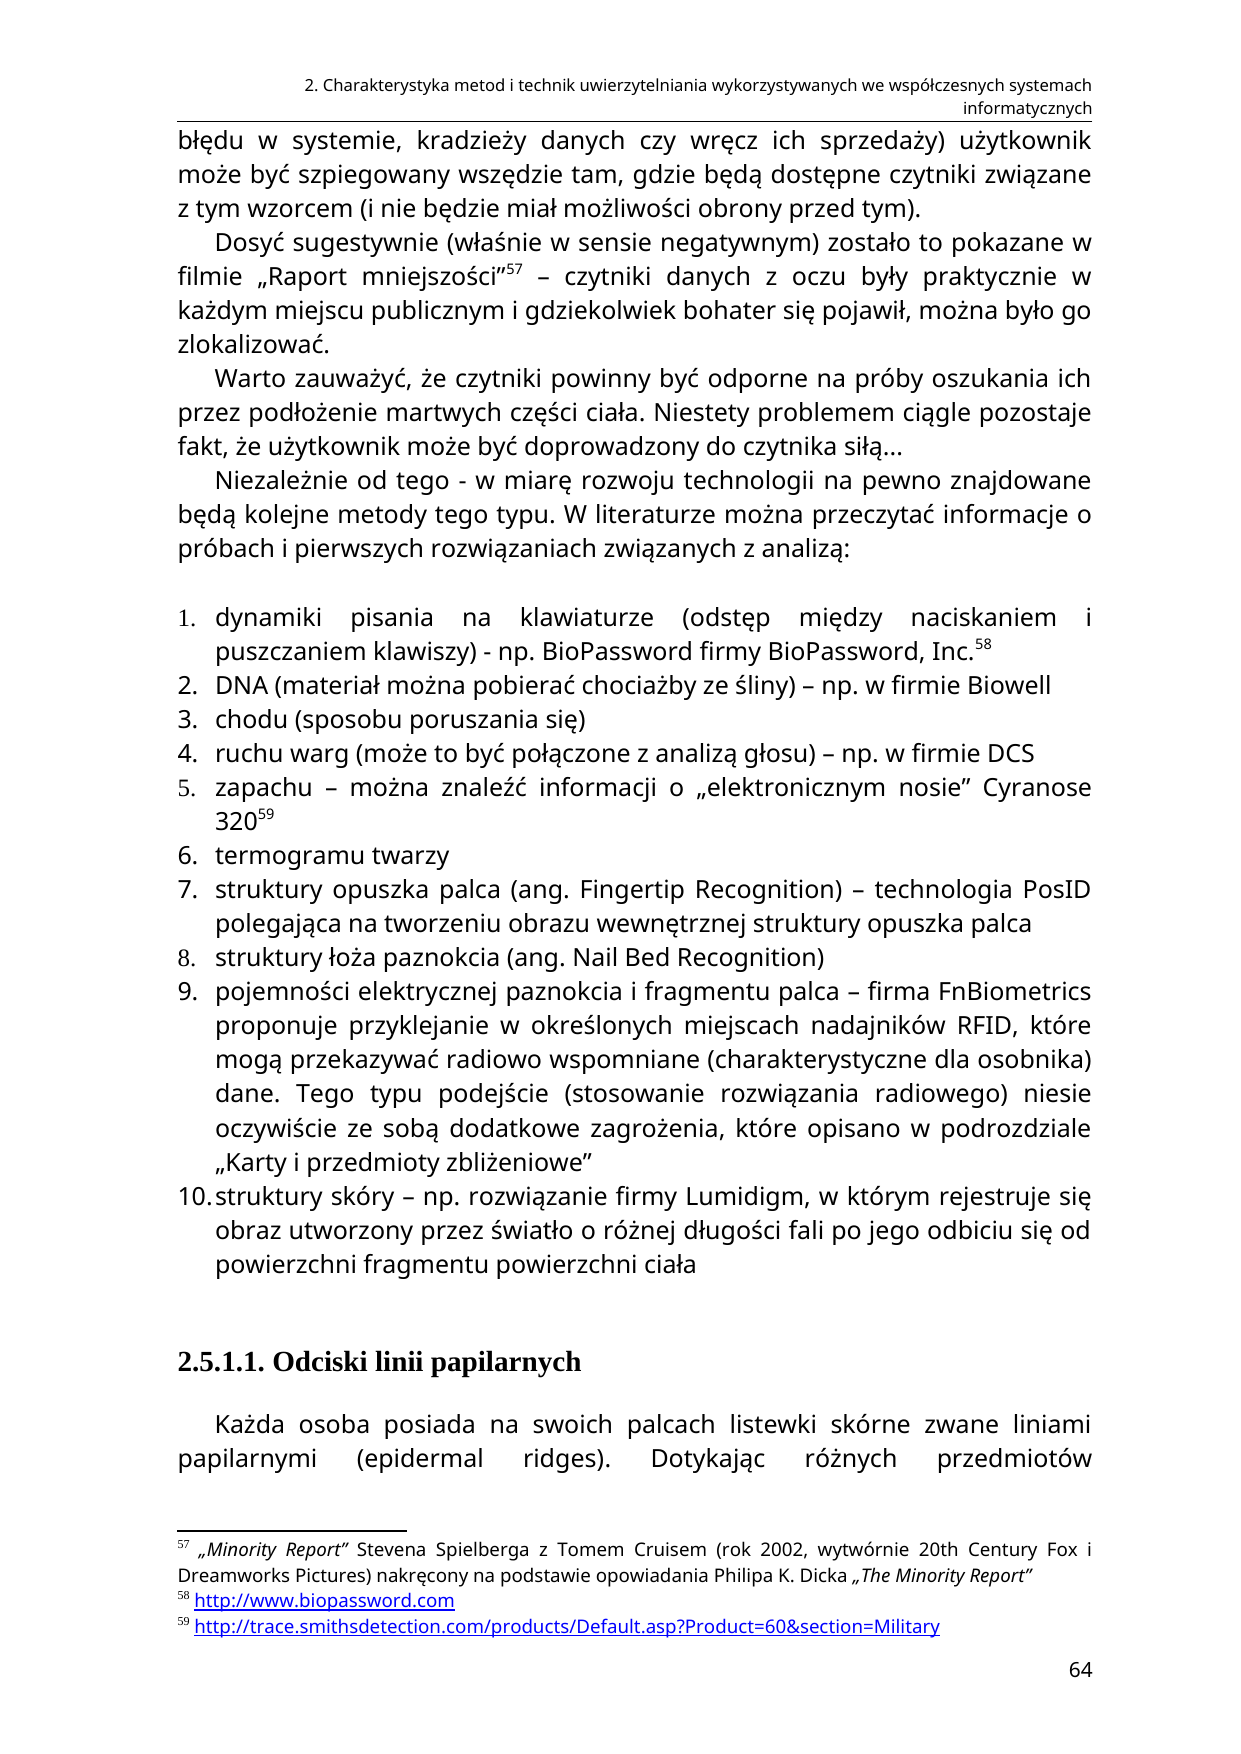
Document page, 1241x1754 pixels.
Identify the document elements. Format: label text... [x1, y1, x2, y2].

text „Minority Report” Stevena Spielberga z Tomem Cruisem (rok 2002, wytwórnie 20th Century Fox i Dreamworks Pictures) nakręcony na podstawie opowiadania Philipa K. Dicka „The Minority Report” [177, 1537, 1092, 1588]
list ruchu warg (może to być połączone z analizą głosu) – np. w firmie DCS [177, 736, 1092, 769]
list http://www.biopassword.com [177, 1588, 1092, 1613]
list pojemności elektrycznej paznokcia i fragmentu palca – firma FnBiometrics proponuje przyklejanie w określonych miejscach nadajników RFID, które mogą przekazywać radiowo wspomniane (charakterystyczne dla osobnika) dane. Tego typu podejście (stosowanie rozwiązania radiowego) niesie oczywiście ze sobą dodatkowe zagrożenia, które opisano w podrozdziale „Karty i przedmioty zbliżeniowe” [177, 974, 1092, 1178]
list dynamiki pisania na klawiaturze (odstęp między naciskaniem i puszczaniem klawiszy) - np. BioPassword firmy BioPassword, Inc. [177, 599, 1092, 667]
subtitle 2.5.1.1. Odciski linii papilarnych [177, 1344, 1092, 1377]
list struktury opuszka palca (ang. Fingertip Recognition) – technologia PosID polegająca na tworzeniu obrazu wewnętrznej struktury opuszka palca [177, 872, 1092, 940]
text Każda osoba posiada na swoich palcach listewki skórne zwane liniami papilarnymi (epidermal ridges). Dotykając różnych przedmiotów [177, 1406, 1092, 1474]
list struktury łoża paznokcia (ang. Nail Bed Recognition) [177, 940, 1092, 974]
list termogramu twarzy [177, 838, 1092, 872]
list struktury skóry – np. rozwiązanie firmy Lumidigm, w którym rejestruje się obraz utworzony przez światło o różnej długości fali po jego odbiciu się od powierzchni fragmentu powierzchni ciała [177, 1178, 1092, 1281]
text Dosyć sugestywnie (właśnie w sensie negatywnym) zostało to pokazane w filmie „Raport mniejszości” – czytniki danych z oczu były praktycznie w każdym miejscu publicznym i gdziekolwiek bohater się pojawił, można było go zlokalizować. [177, 224, 1092, 361]
list chodu (sposobu poruszania się) [177, 701, 1092, 736]
text Warto zauważyć, że czytniki powinny być odporne na próby oszukania ich przez podłożenie martwych części ciała. Niestety problemem ciągle pozostaje fakt, że użytkownik może być doprowadzony do czytnika siłą... [177, 361, 1092, 463]
list DNA (materiał można pobierać chociażby ze śliny) – np. w firmie Biowell [177, 667, 1092, 701]
list http://trace.smithsdetection.com/products/Default.asp?Product=60&section=Military [177, 1613, 1092, 1639]
text Niezależnie od tego - w miarę rozwoju technologii na pewno znajdowane będą kolejne metody tego typu. W literaturze można przeczytać informacje o próbach i pierwszych rozwiązaniach związanych z analizą: [177, 463, 1092, 565]
list zapachu – można znaleźć informacji o „elektronicznym nosie” Cyranose 320 [177, 769, 1092, 838]
text błędu w systemie, kradzieży danych czy wręcz ich sprzedaży) użytkownik może być szpiegowany wszędzie tam, gdzie będą dostępne czytniki związane z tym wzorcem (i nie będzie miał możliwości obrony przed tym). [177, 122, 1092, 224]
